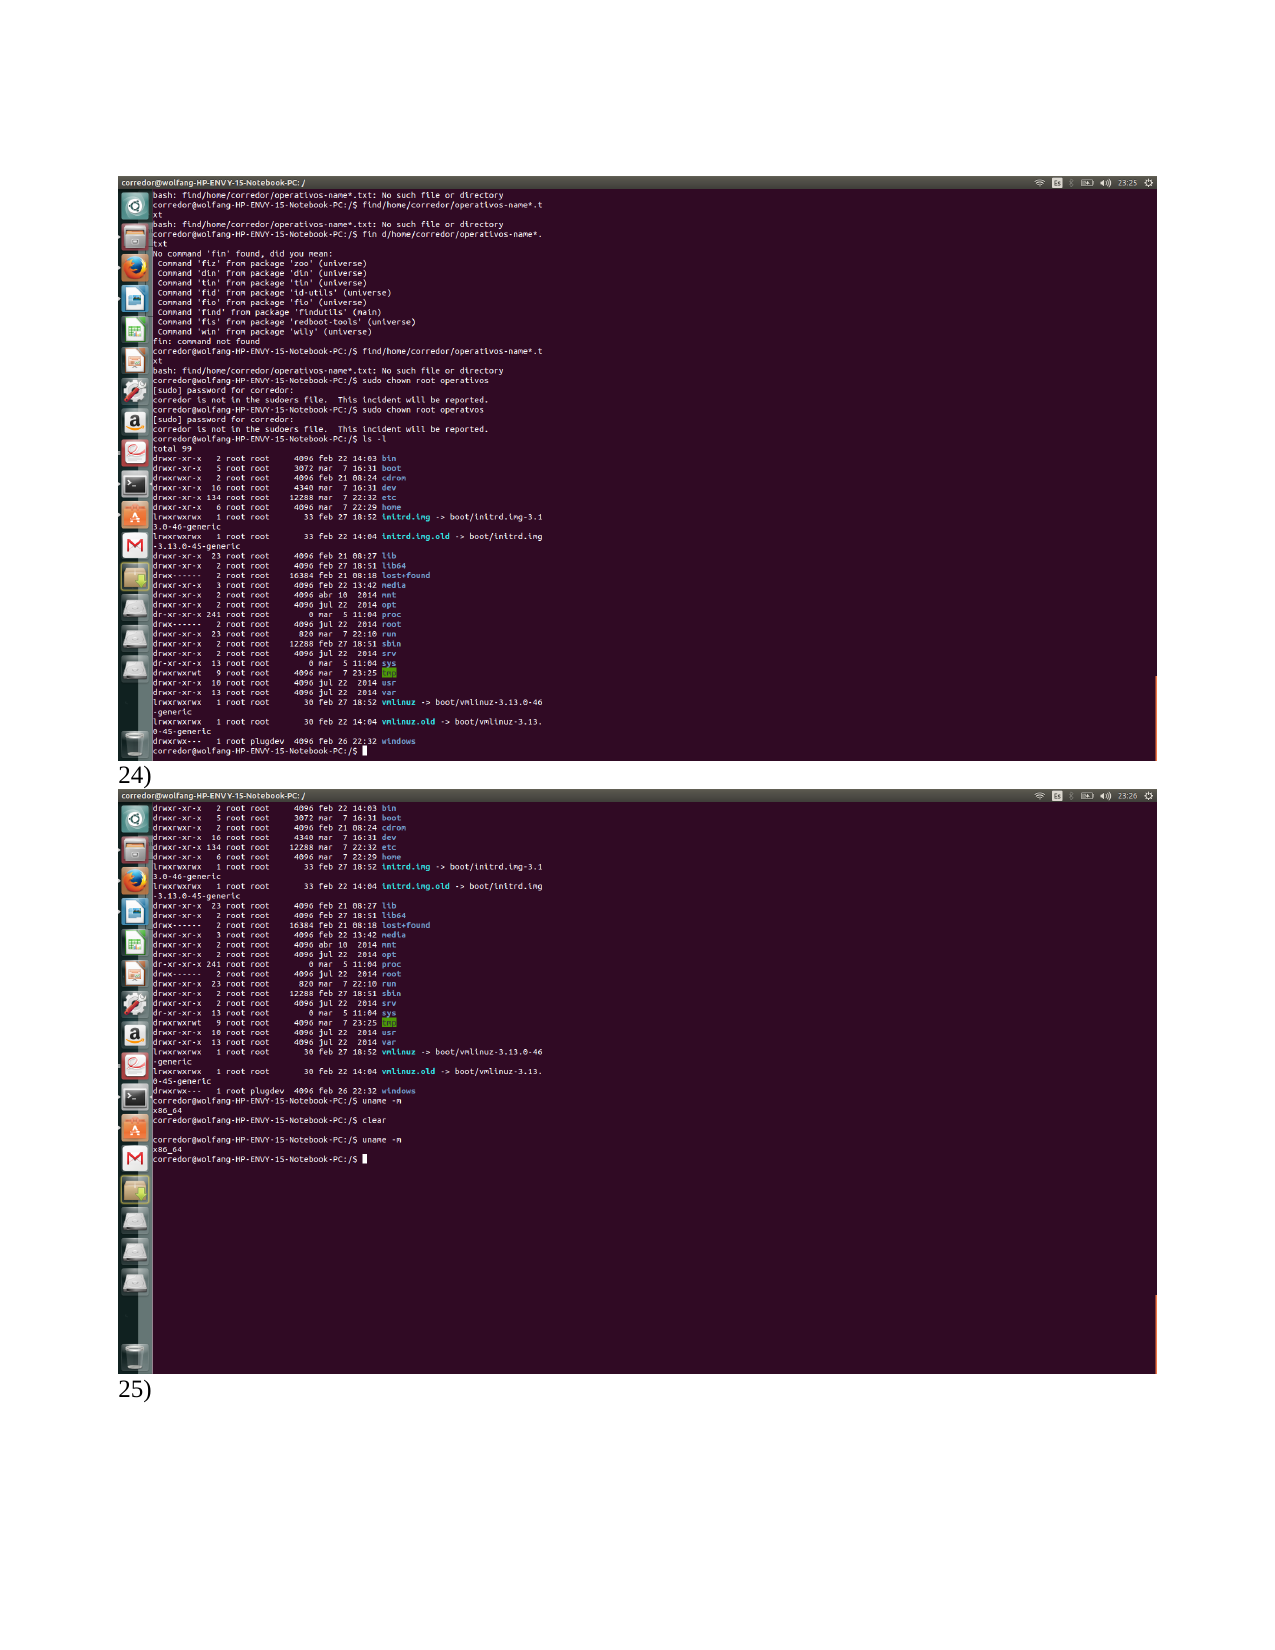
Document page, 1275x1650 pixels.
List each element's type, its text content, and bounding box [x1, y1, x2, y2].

picture [118, 176, 1157, 761]
picture [118, 789, 1157, 1374]
text 25) [118, 1374, 1157, 1402]
text 24) [118, 761, 1157, 789]
